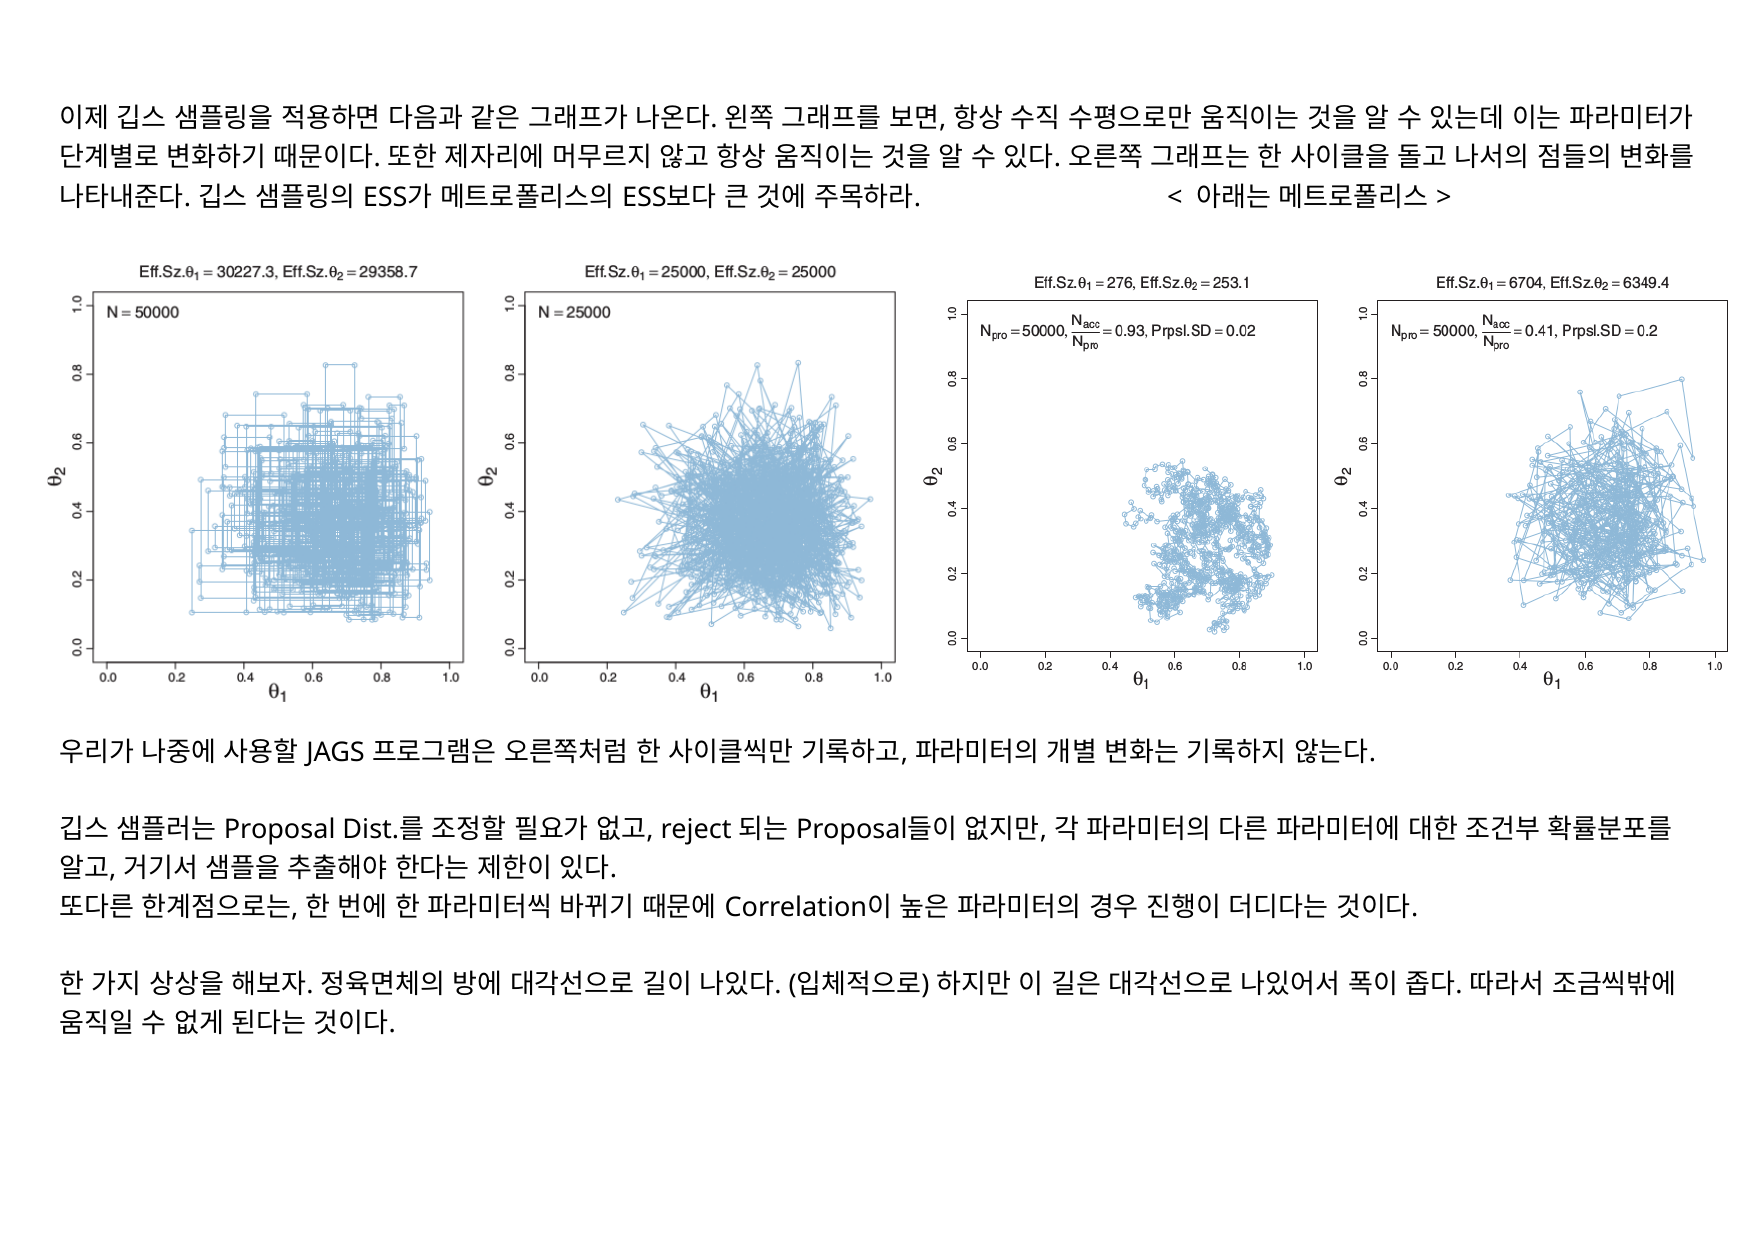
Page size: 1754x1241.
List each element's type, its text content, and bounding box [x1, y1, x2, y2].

text 우리가 나중에 사용할 JAGS 프로그램은 오른쪽처럼 한 사이클씩만 기록하고, 파라미터의 개별 변화는 기록하지 않는다. [59, 730, 1695, 770]
text 이제 깁스 샘플링을 적용하면 다음과 같은 그래프가 나온다. 왼쪽 그래프를 보면, 항상 수직 수평으로만 움직이는 것을 알 수 있는데 이는 파라미터가 단계별로 변화하기 때문이다. 또한 제자리에 머무르지 않고 항상 움직이는 것을 알 수 있다. 오른쪽 그래프는 한 사이클을 돌고 나서의 점들의 변화를 나타내준다. 깁스 샘플링의 ESS가 메트로폴리스의 ESS보다 큰 것에 주목하라. < 아래는 메트로폴리스 > [59, 96, 1695, 214]
picture [922, 266, 1743, 696]
text 또다른 한계점으로는, 한 번에 한 파라미터씩 바뀌기 때문에 Correlation이 높은 파라미터의 경우 진행이 더디다는 것이다. [59, 885, 1695, 925]
picture [47, 259, 903, 714]
text 깁스 샘플러는 Proposal Dist.를 조정할 필요가 없고, reject 되는 Proposal들이 없지만, 각 파라미터의 다른 파라미터에 대한 조건부 확률분포를 알고, 거기서 샘플을 추출해야 한다는 제한이 있다. [59, 807, 1695, 885]
text 한 가지 상상을 해보자. 정육면체의 방에 대각선으로 길이 나있다. (입체적으로) 하지만 이 길은 대각선으로 나있어서 폭이 좁다. 따라서 조금씩밖에 움직일 수 없게 된다는 것이다. [59, 962, 1695, 1040]
